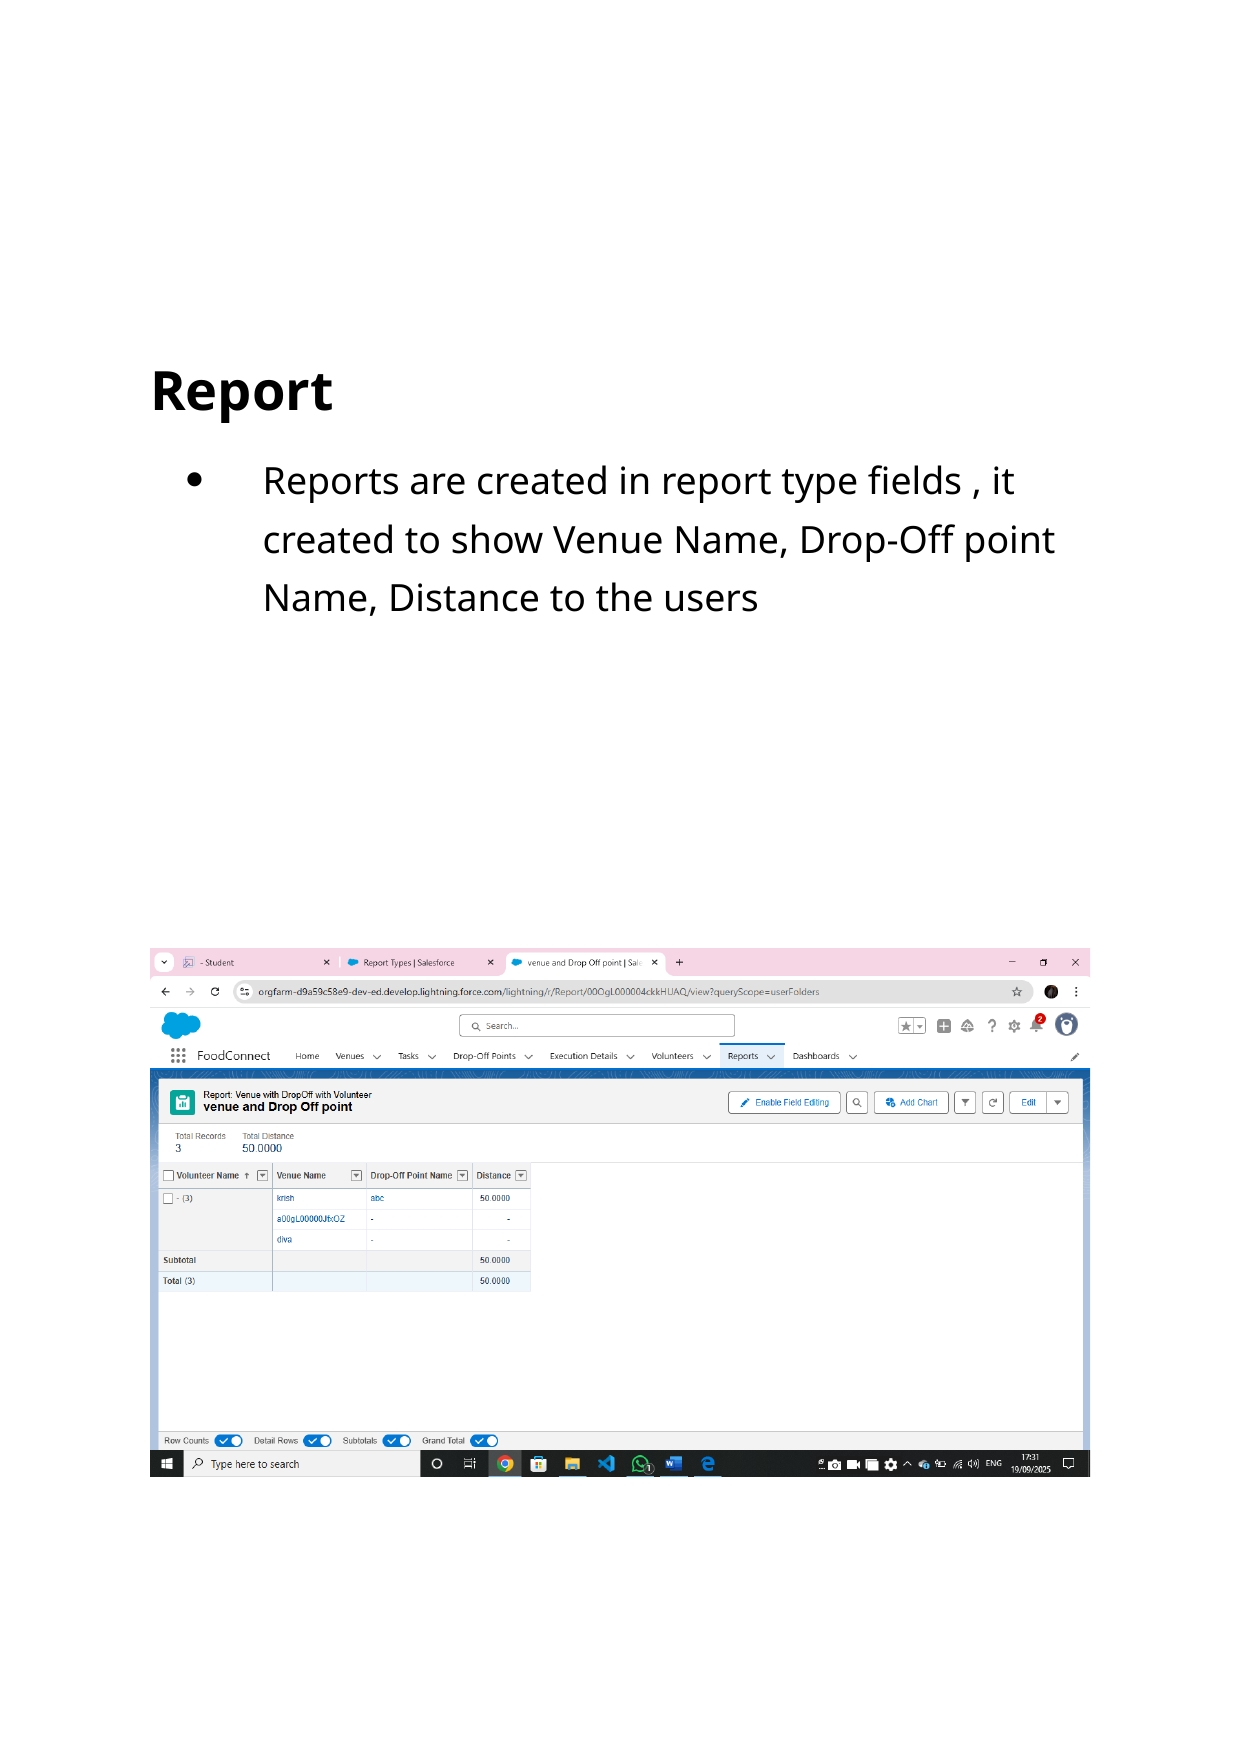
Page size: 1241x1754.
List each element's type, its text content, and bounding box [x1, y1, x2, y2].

text Report [150, 353, 1090, 427]
list Reports are created in report type fields , it created to show Venue Name, Drop-Off point Name, Distance to the users [187, 454, 1090, 623]
